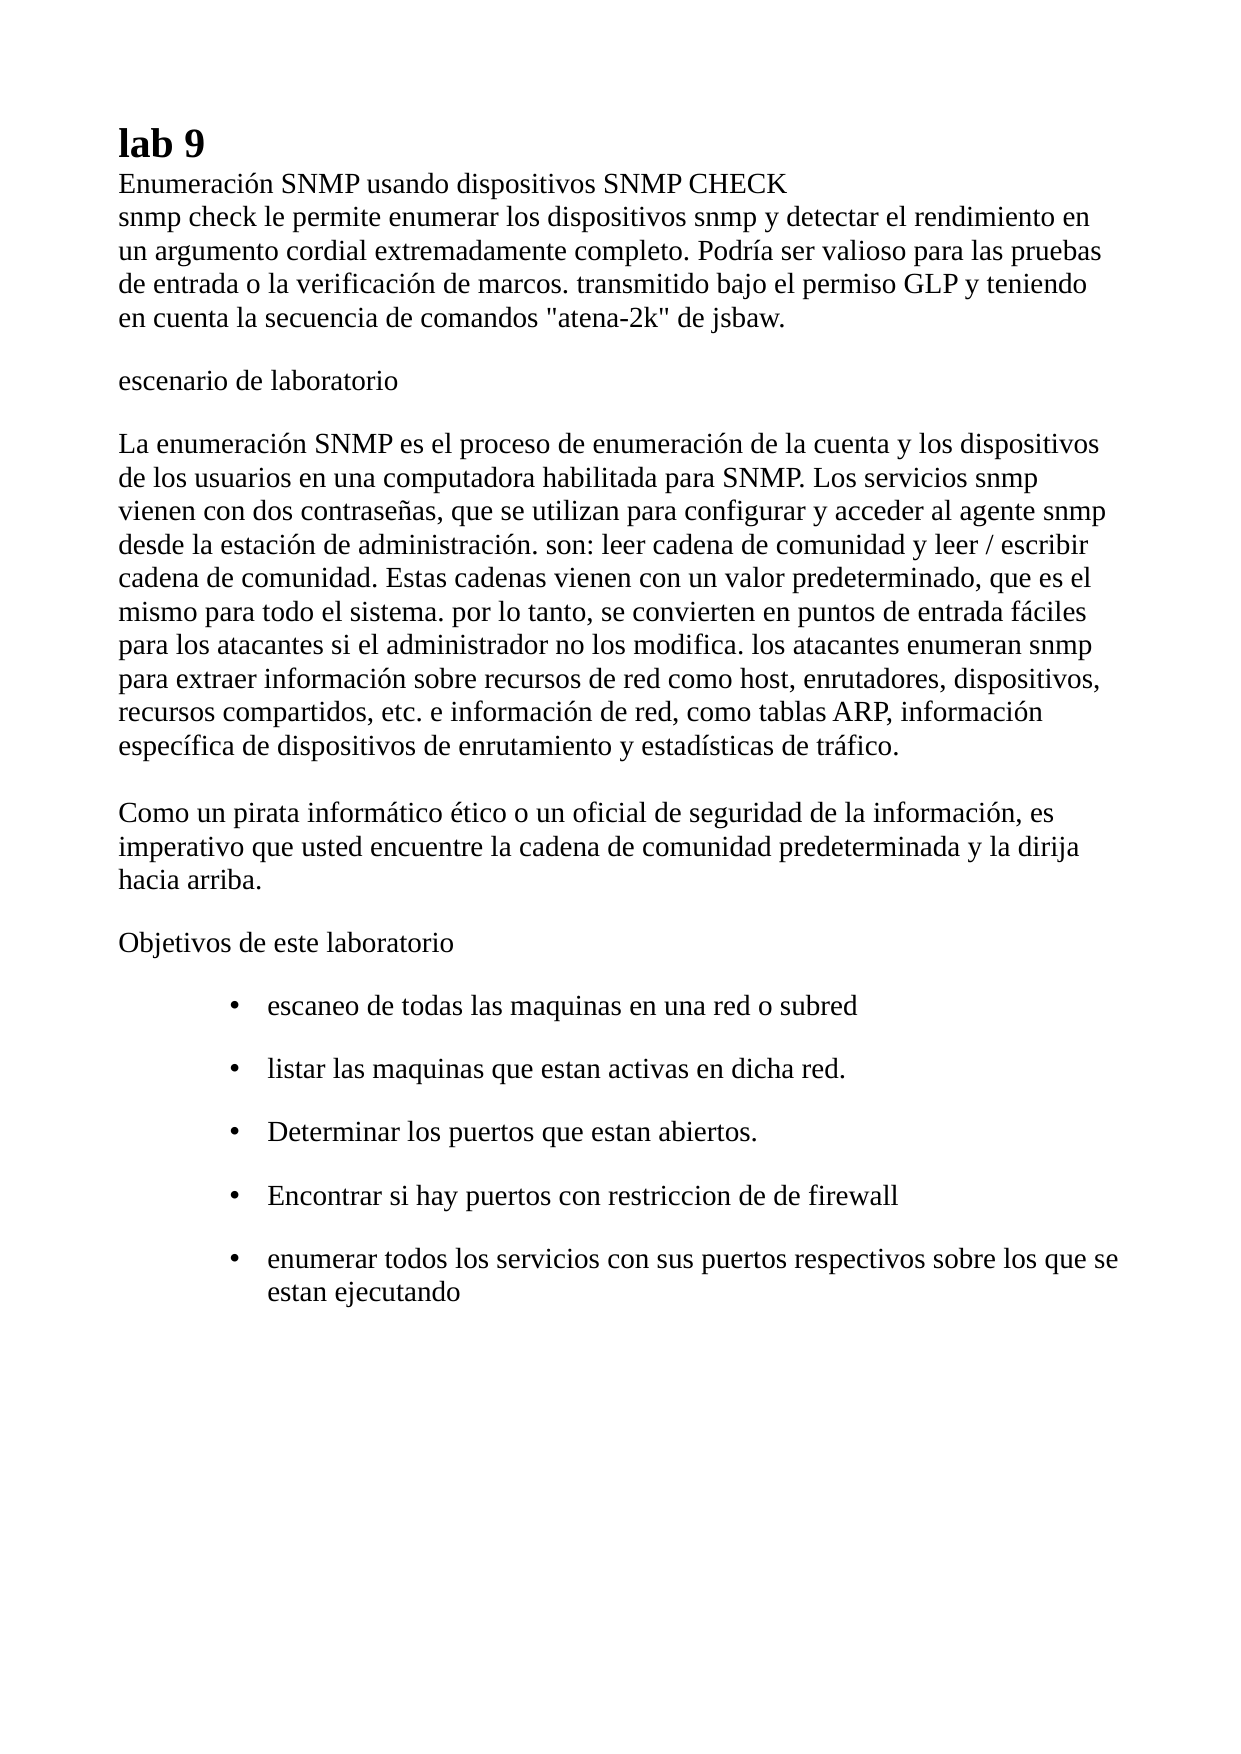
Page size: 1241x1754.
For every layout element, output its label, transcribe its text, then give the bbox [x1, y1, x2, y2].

text snmp check le permite enumerar los dispositivos snmp y detectar el rendimiento en un argumento cordial extremadamente completo. Podría ser valioso para las pruebas de entrada o la verificación de marcos. transmitido bajo el permiso GLP y teniendo en cuenta la secuencia de comandos "atena-2k" de jsbaw. [118, 199, 1122, 334]
list escaneo de todas las maquinas en una red o subred [229, 988, 1122, 1022]
list enumerar todos los servicios con sus puertos respectivos sobre los que se estan ejecutando [229, 1241, 1122, 1308]
text lab 9 [118, 118, 1122, 166]
list Encontrar si hay puertos con restriccion de de firewall [229, 1178, 1122, 1211]
text escenario de laboratorio [118, 363, 1122, 397]
text Enumeración SNMP usando dispositivos SNMP CHECK [118, 166, 1122, 199]
text La enumeración SNMP es el proceso de enumeración de la cuenta y los dispositivos de los usuarios en una computadora habilitada para SNMP. Los servicios snmp vienen con dos contraseñas, que se utilizan para configurar y acceder al agente snmp desde la estación de administración. son: leer cadena de comunidad y leer / escribir cadena de comunidad. Estas cadenas vienen con un valor predeterminado, que es el mismo para todo el sistema. por lo tanto, se convierten en puntos de entrada fáciles para los atacantes si el administrador no los modifica. los atacantes enumeran snmp para extraer información sobre recursos de red como host, enrutadores, dispositivos, recursos compartidos, etc. e información de red, como tablas ARP, información específica de dispositivos de enrutamiento y estadísticas de tráfico. [118, 426, 1122, 762]
list listar las maquinas que estan activas en dicha red. [229, 1051, 1122, 1085]
text Como un pirata informático ético o un oficial de seguridad de la información, es imperativo que usted encuentre la cadena de comunidad predeterminada y la dirija hacia arriba. [118, 795, 1122, 896]
list Determinar los puertos que estan abiertos. [229, 1114, 1122, 1148]
text Objetivos de este laboratorio [118, 925, 1122, 959]
